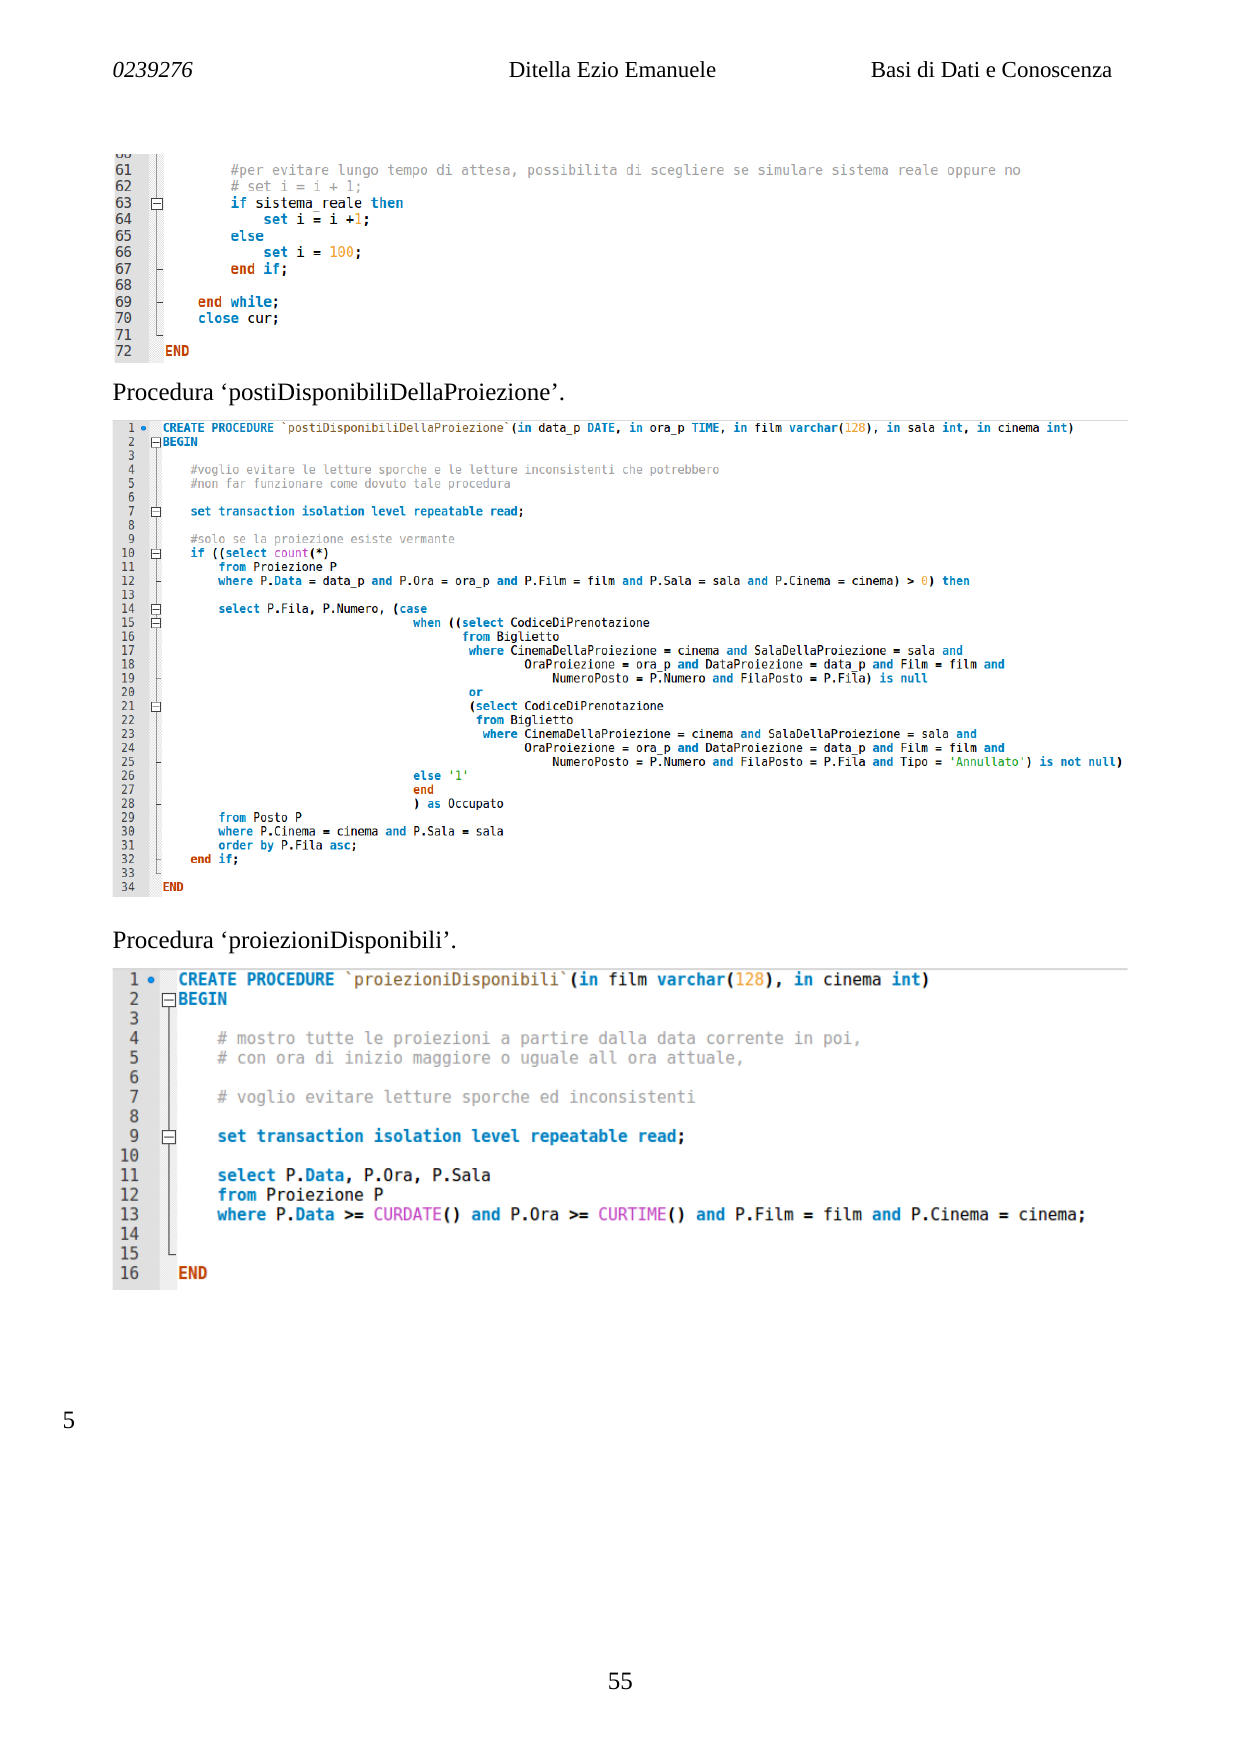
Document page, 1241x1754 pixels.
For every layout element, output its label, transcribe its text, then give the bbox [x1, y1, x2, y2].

text Procedura ‘postiDisponibiliDellaProiezione’. [112, 150, 1128, 406]
text Procedura ‘proiezioniDisponibili’. [112, 897, 1128, 954]
picture [112, 968, 1128, 1290]
picture [114, 154, 1130, 363]
picture [112, 420, 1128, 897]
